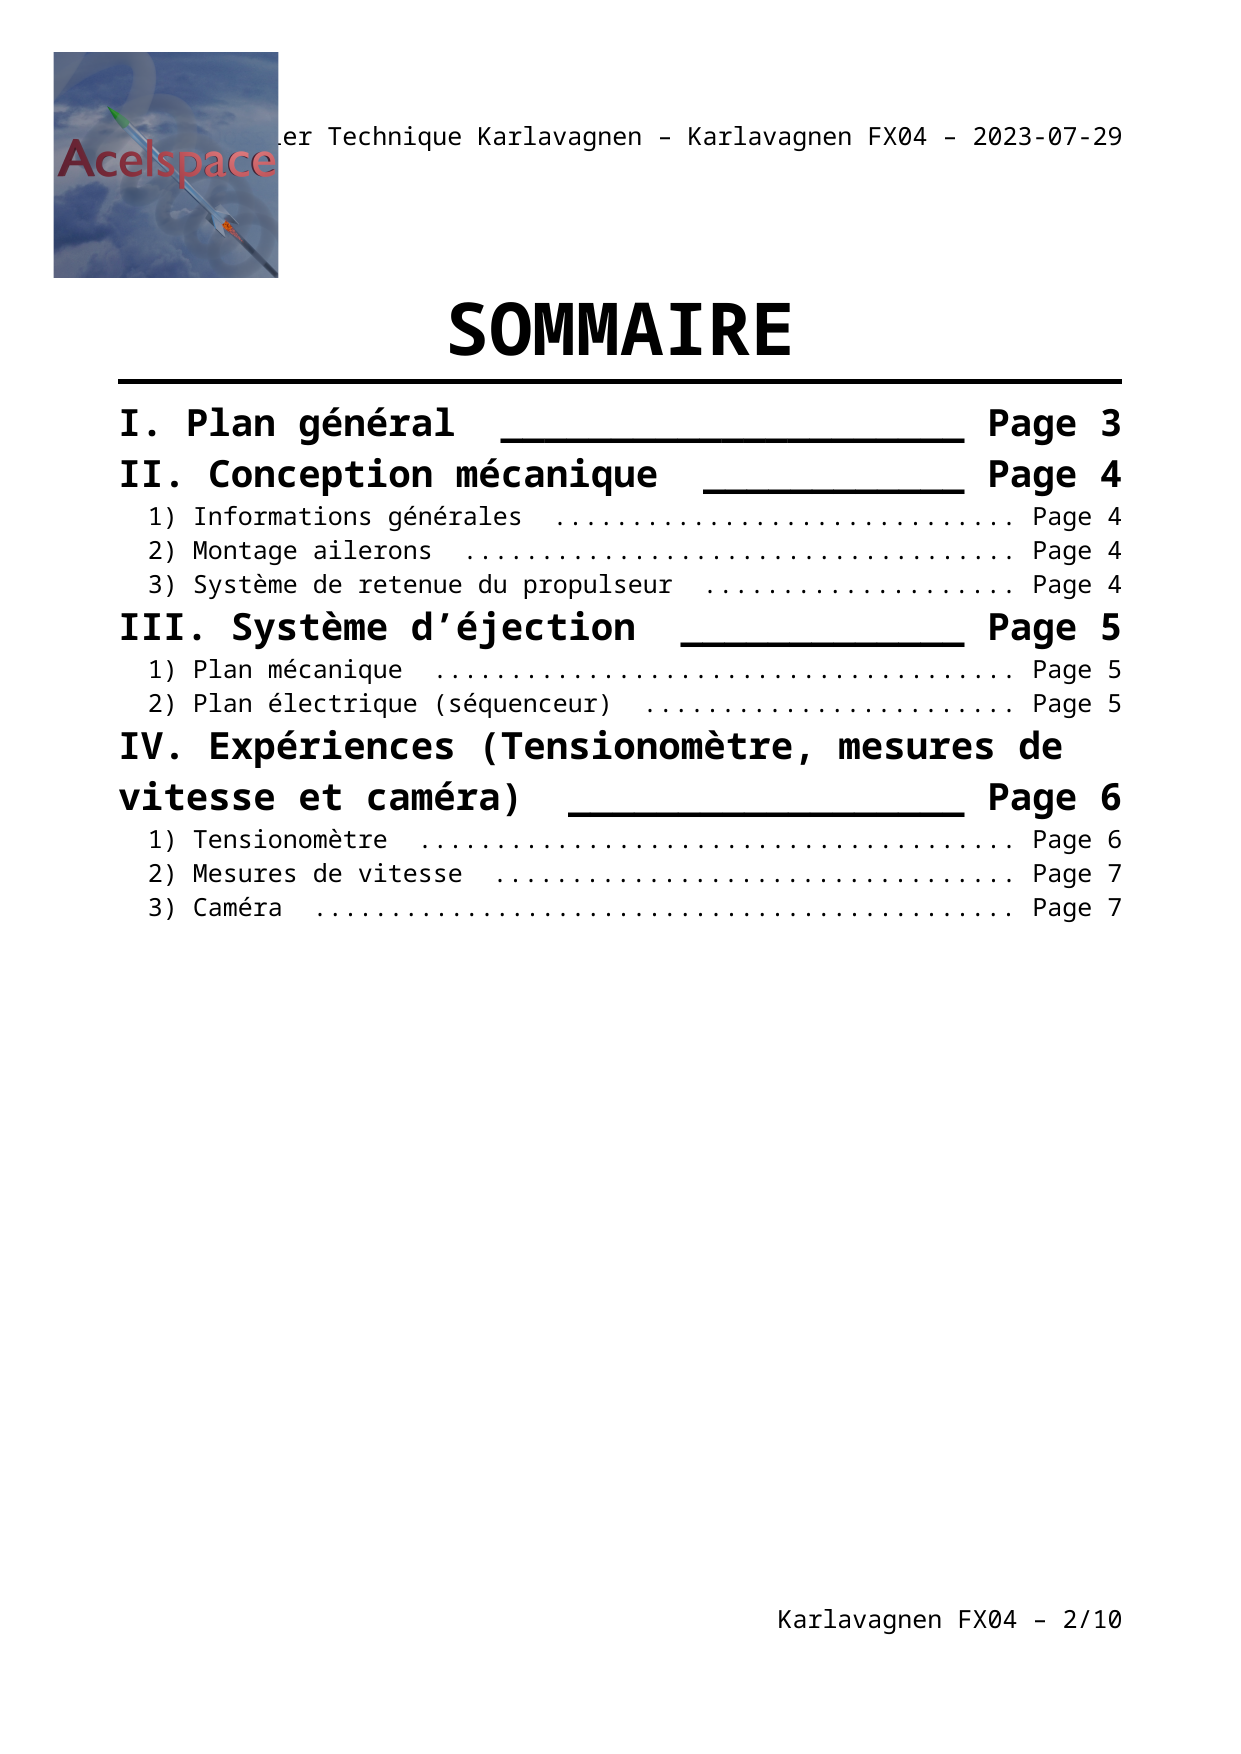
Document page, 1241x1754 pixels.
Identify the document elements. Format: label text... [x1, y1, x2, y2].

text 2) Montage ailerons Page 4 [148, 532, 1122, 566]
text 2) Plan électrique (séquenceur) Page 5 [148, 686, 1122, 720]
text 3) Caméra Page 7 [148, 890, 1122, 924]
text I. Plan général Page 3 [118, 396, 1122, 447]
text IV. Expériences (Tensionomètre, mesures de vitesse et caméra) Page 6 [118, 720, 1122, 822]
text 1) Informations générales Page 4 [148, 498, 1122, 532]
text 2) Mesures de vitesse Page 7 [148, 856, 1122, 890]
text 1) Tensionomètre Page 6 [148, 822, 1122, 856]
subtitle Sommaire [118, 209, 1122, 379]
text 3) Système de retenue du propulseur Page 4 [148, 566, 1122, 601]
text II. Conception mécanique Page 4 [118, 447, 1122, 498]
picture [53, 52, 279, 278]
text 1) Plan mécanique Page 5 [148, 652, 1122, 686]
text III. Système d’éjection Page 5 [118, 601, 1122, 652]
